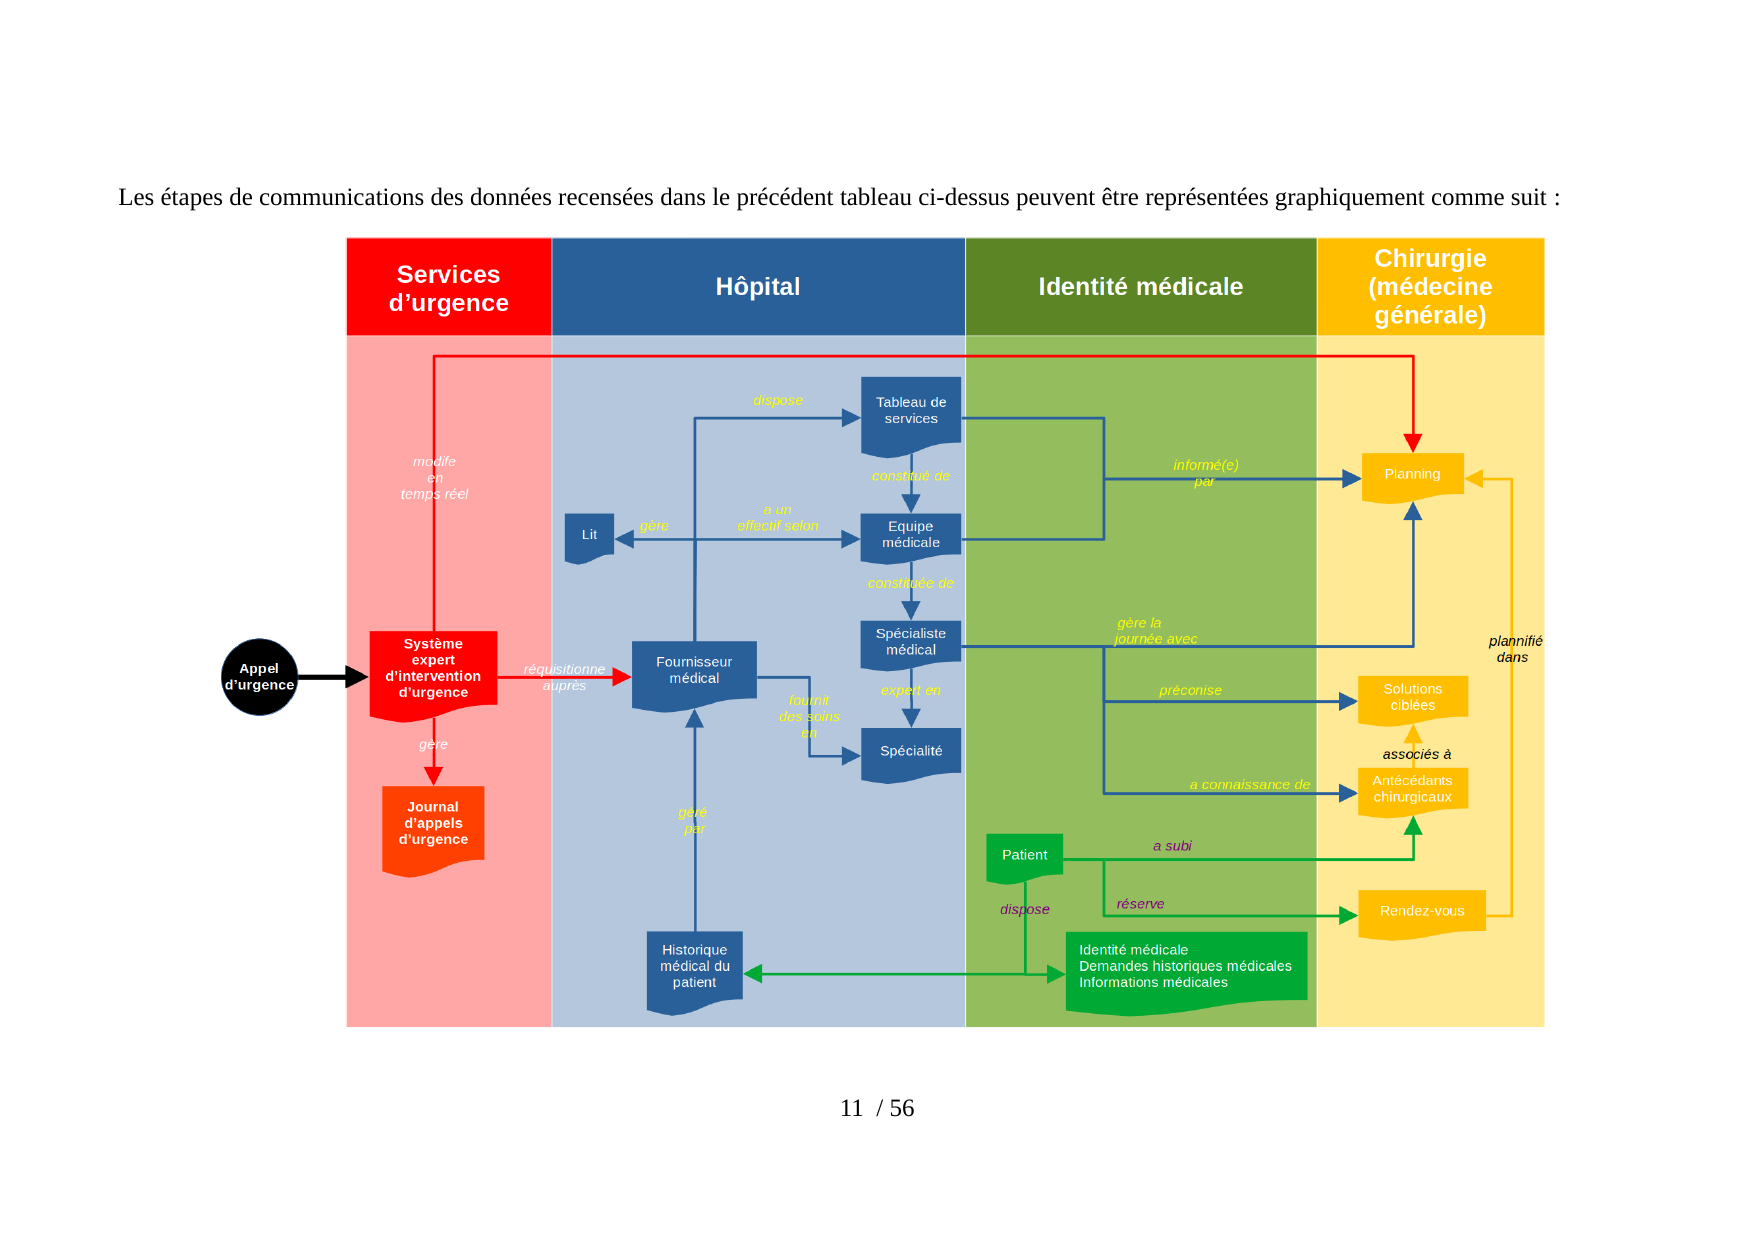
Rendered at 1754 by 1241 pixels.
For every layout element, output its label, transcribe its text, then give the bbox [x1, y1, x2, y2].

picture [207, 230, 1547, 1029]
text Les étapes de communications des données recensées dans le précédent tableau ci-dessus peuvent être représentées graphiquement comme suit : [118, 182, 1636, 211]
